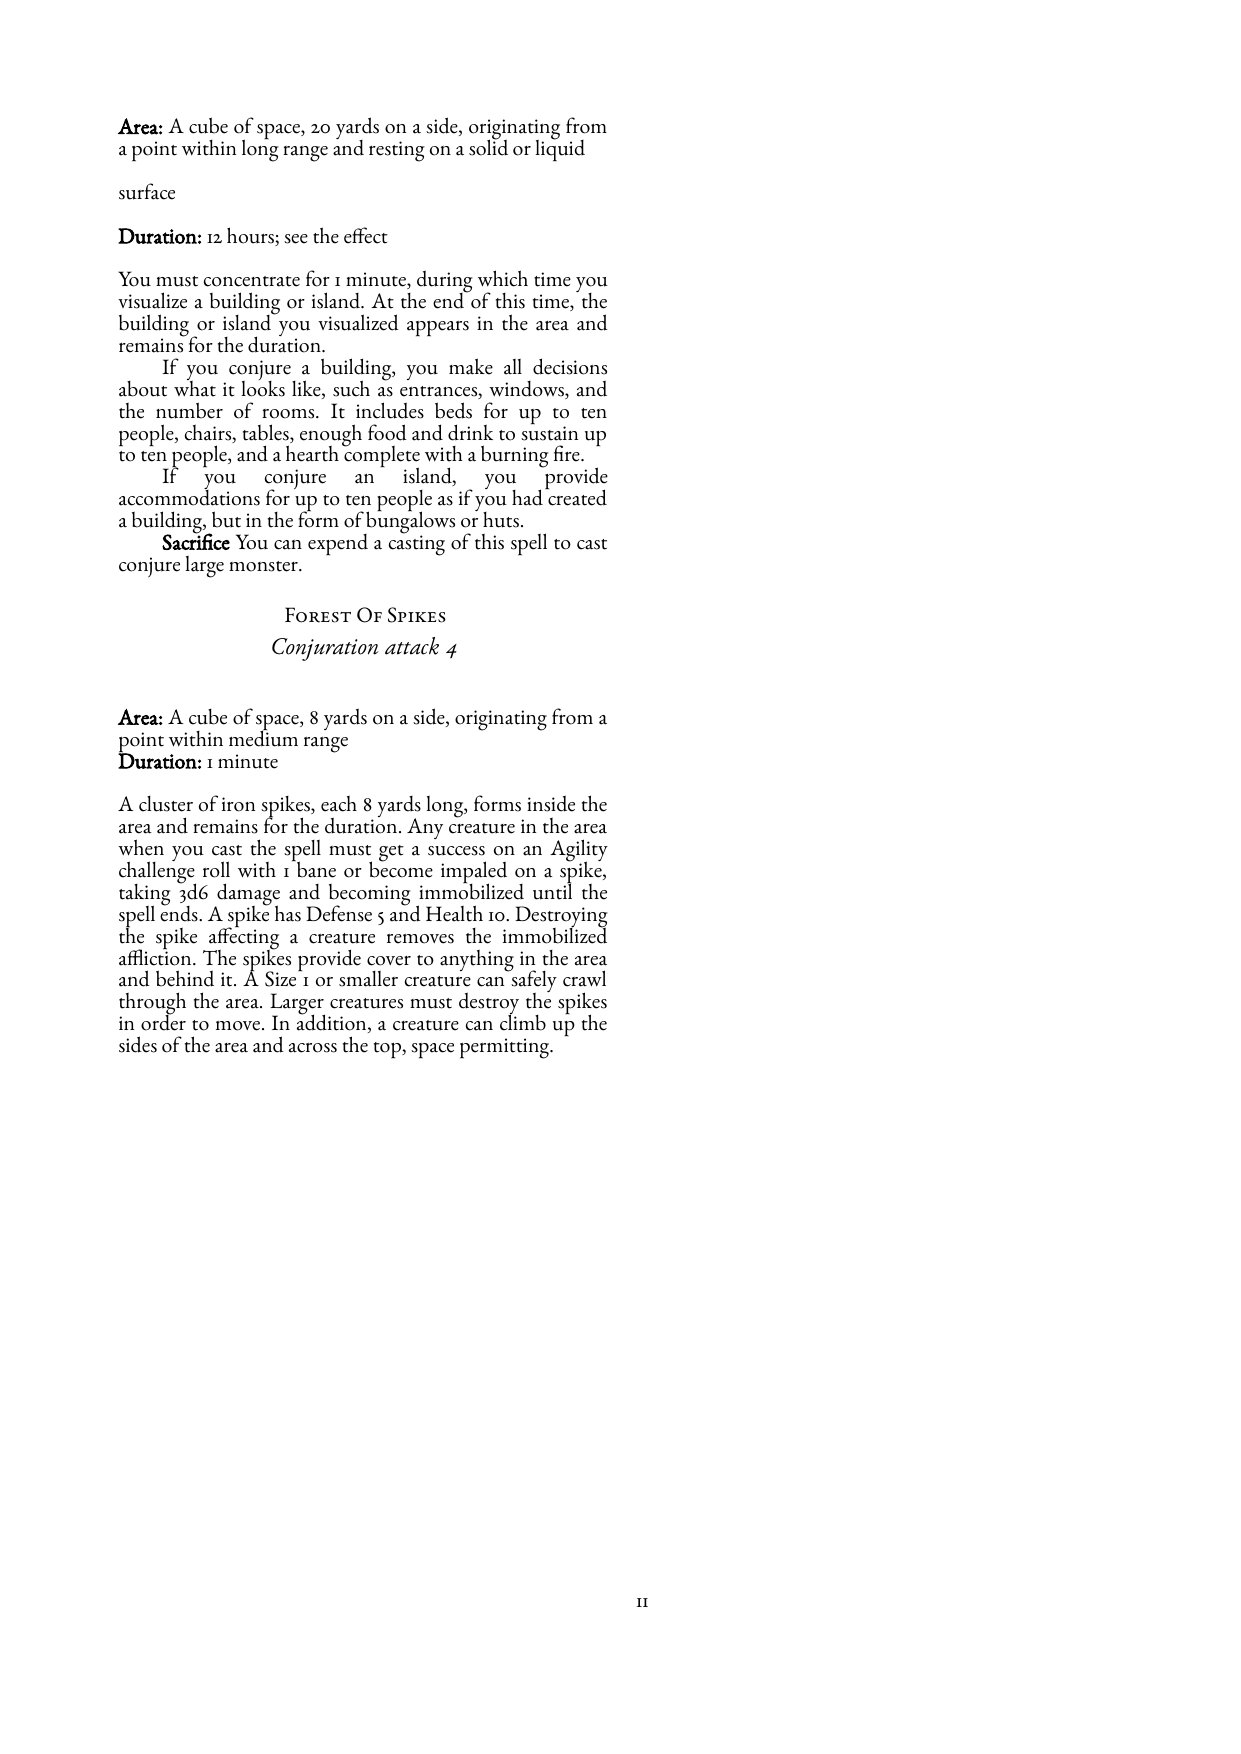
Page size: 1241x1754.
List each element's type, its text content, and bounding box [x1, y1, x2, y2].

text If you conjure an island, you provide accommodations for up to ten people as if you had created a building, but in the form of bungalows or huts. [118, 468, 608, 534]
text You must concentrate for 1 minute, during which time you visualize a building or island. At the end of this time, the building or island you visualized appears in the area and remains for the duration. [118, 261, 608, 359]
list Area: A cube of space, 8 yards on a side, originating from a point within medium range [118, 691, 608, 752]
text surface [118, 174, 608, 206]
text A cluster of iron spikes, each 8 yards long, forms inside the area and remains for the duration. Any creature in the area when you cast the spell must get a success on an Agility challenge roll with 1 bane or become impaled on a spike, taking 3d6 damage and becoming immobilized until the spell ends. A spike has Defense 5 and Health 10. Destroying the spike affecting a creature removes the immobilized affliction. The spikes provide cover to anything in the area and behind it. A Size 1 or smaller creature can safely crawl through the area. Larger creatures must destroy the spikes in order to move. In addition, a creature can climb up the sides of the area and across the top, space permitting. [118, 786, 608, 1059]
text Sacrifice You can expend a casting of this spell to cast conjure large monster. [118, 534, 608, 577]
list Area: A cube of space, 20 yards on a side, originating from a point within long range and resting on a solid or liquid [118, 118, 608, 162]
subtitle Forest Of Spikes [118, 607, 608, 629]
list Duration: 1 minute [118, 752, 608, 774]
subtitle Conjuration attack 4 [118, 638, 608, 662]
list Duration: 12 hours; see the effect [118, 218, 608, 249]
text If you conjure a building, you make all decisions about what it looks like, such as entrances, windows, and the number of rooms. It includes beds for up to ten people, chairs, tables, enough food and drink to sustain up to ten people, and a hearth complete with a burning fire. [118, 359, 608, 468]
